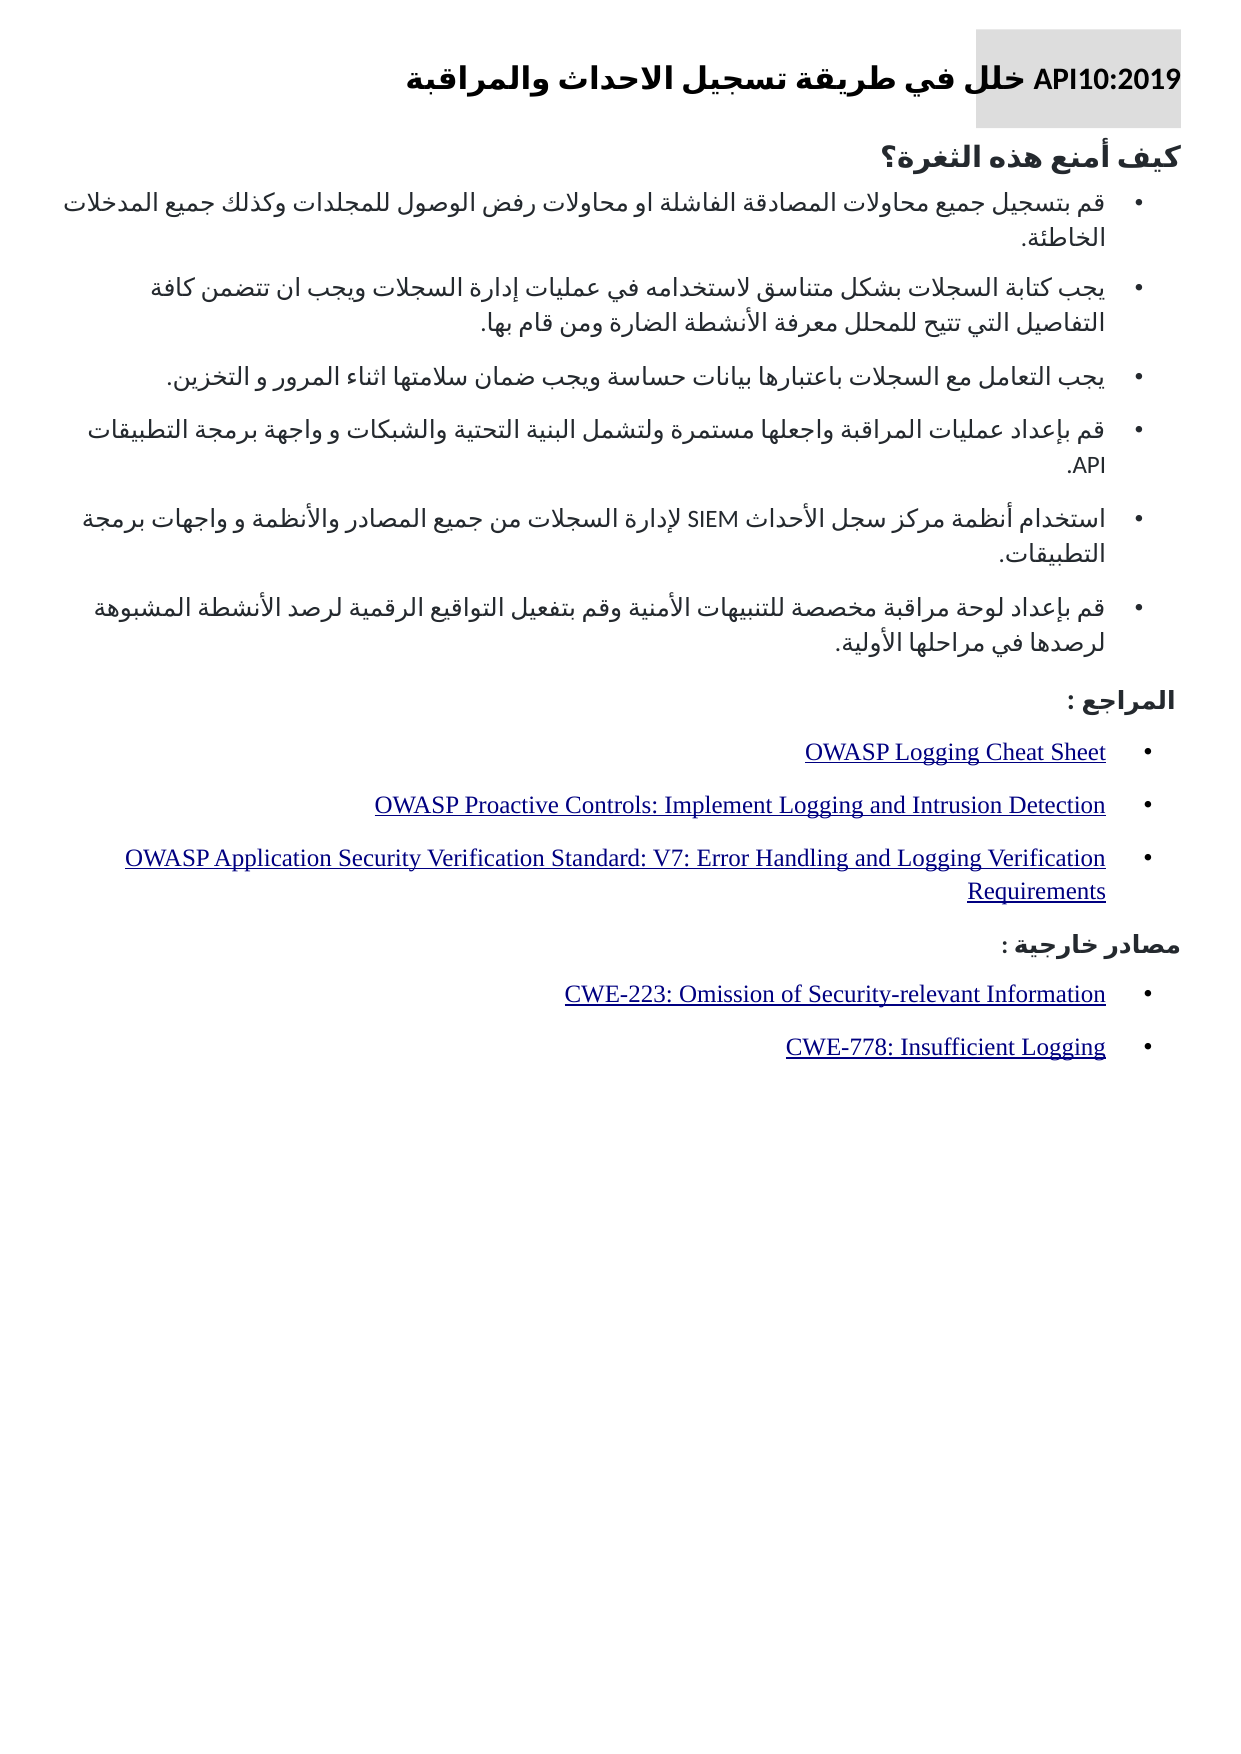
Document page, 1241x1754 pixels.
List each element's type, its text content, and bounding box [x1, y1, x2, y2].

list يجب التعامل مع السجلات باعتبارها بيانات حساسة ويجب ضمان سلامتها اثناء المرور و التخزين. [59, 361, 1144, 391]
text المراجع : [59, 681, 1181, 717]
list استخدام أنظمة مركز سجل الأحداث SIEM لإدارة السجلات من جميع المصادر والأنظمة و واجهات برمجة التطبيقات. [59, 503, 1144, 569]
list قم بإعداد لوحة مراقبة مخصصة للتنبيهات الأمنية وقم بتفعيل التواقيع الرقمية لرصد الأنشطة المشبوهة لرصدها في مراحلها الأولية. [59, 592, 1144, 658]
list قم بإعداد عمليات المراقبة واجعلها مستمرة ولتشمل البنية التحتية والشبكات و واجهة برمجة التطبيقات API. [59, 414, 1144, 480]
subtitle كيف أمنع هذه الثغرة؟ [59, 139, 1181, 175]
list OWASP Proactive Controls: Implement Logging and Intrusion Detection [59, 790, 1144, 823]
list قم بتسجيل جميع محاولات المصادقة الفاشلة او محاولات رفض الوصول للمجلدات وكذلك جميع المدخلات الخاطئة. [59, 187, 1144, 253]
list OWASP Logging Cheat Sheet [59, 737, 1144, 770]
text مصادر خارجية : [59, 929, 1181, 960]
list CWE-223: Omission of Security-relevant Information [59, 979, 1144, 1013]
list CWE-778: Insufficient Logging [59, 1032, 1144, 1066]
list OWASP Application Security Verification Standard: V7: Error Handling and Logging Verification Requirements [59, 843, 1144, 910]
list يجب كتابة السجلات بشكل متناسق لاستخدامه في عمليات إدارة السجلات ويجب ان تتضمن كافة التفاصيل التي تتيح للمحلل معرفة الأنشطة الضارة ومن قام بها. [59, 272, 1144, 338]
